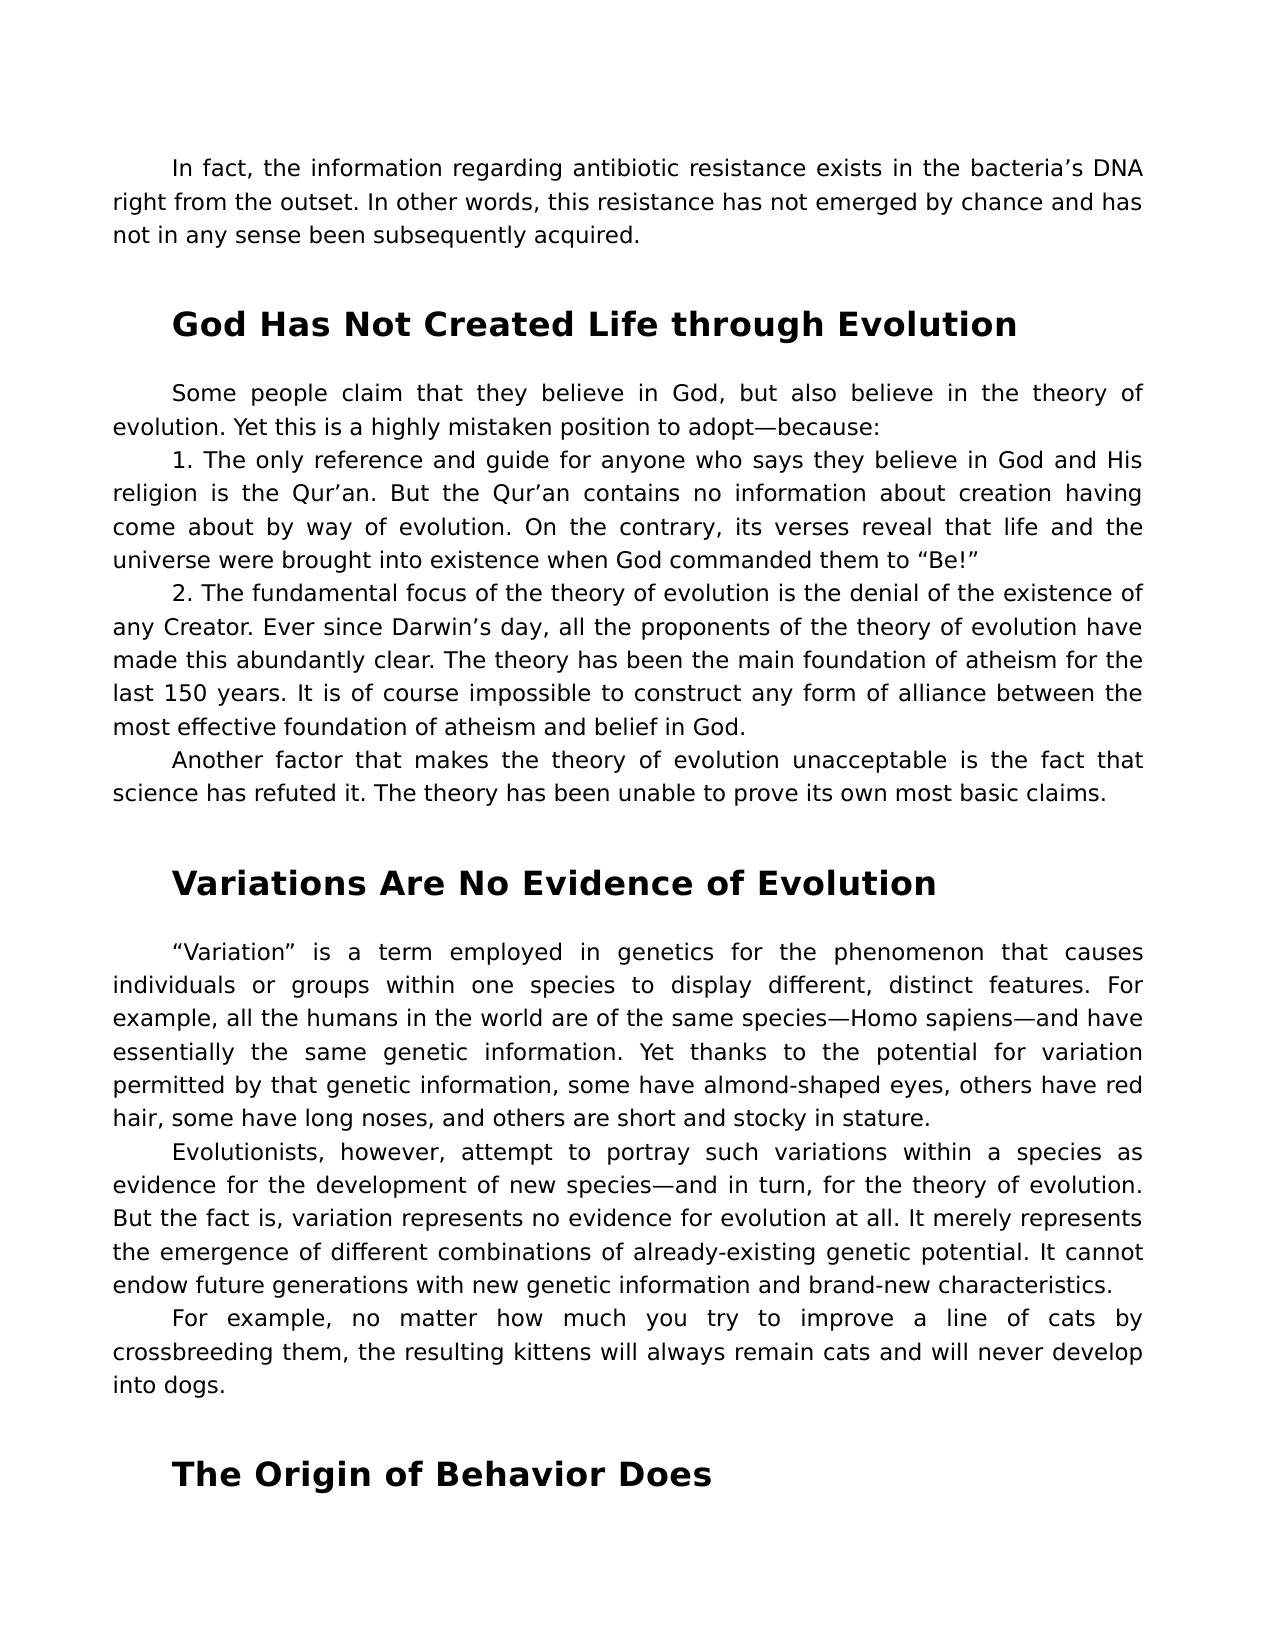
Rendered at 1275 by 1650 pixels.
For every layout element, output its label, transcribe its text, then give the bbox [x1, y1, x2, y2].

text God Has Not Created Life through Evolution [787, 317, 1145, 342]
text The Origin of Behavior Does [112, 1467, 327, 1492]
text The Origin of Behavior Does [323, 1467, 1145, 1492]
text In fact, the information regarding antibiotic resistance exists in the bacteria’s DNA right from the outset. In other words, this resistance has not emerged by chance and has not in any sense been subsequently acquired. [112, 150, 1145, 250]
text Another factor that makes the theory of evolution unacceptable is the fact that science has refuted it. The theory has been unable to prove its own most basic claims. [112, 742, 1145, 808]
text Some people claim that they believe in God, but also believe in the theory of evolution. Yet this is a highly mistaken position to adopt—because: [112, 375, 1145, 442]
text 1. The only reference and guide for anyone who says they believe in God and His religion is the Qur’an. But the Qur’an contains no information about creation having come about by way of evolution. On the contrary, its verses reveal that life and the universe were brought into existence when God commanded them to “Be!” [112, 442, 1145, 575]
text “Variation” is a term employed in genetics for the phenomenon that causes individuals or groups within one species to display different, distinct features. For example, all the humans in the world are of the same species—Homo sapiens—and have essentially the same genetic information. Yet thanks to the potential for variation permitted by that genetic information, some have almond-shaped eyes, others have red hair, some have long noses, and others are short and stocky in stature. [112, 933, 1145, 1133]
text For example, no matter how much you try to improve a line of cats by crossbreeding them, the resulting kittens will always remain cats and will never develop into dogs. [112, 1300, 1145, 1400]
text Variations Are No Evidence of Evolution [112, 875, 1145, 900]
text God Has Not Created Life through Evolution [112, 317, 791, 342]
text Evolutionists, however, attempt to portray such variations within a species as evidence for the development of new species—and in turn, for the theory of evolution. But the fact is, variation represents no evidence for evolution at all. It merely represents the emergence of different combinations of already-existing genetic potential. It cannot endow future generations with new genetic information and brand-new characteristics. [112, 1133, 1145, 1300]
text 2. The fundamental focus of the theory of evolution is the denial of the existence of any Creator. Ever since Darwin’s day, all the proponents of the theory of evolution have made this abundantly clear. The theory has been the main foundation of atheism for the last 150 years. It is of course impossible to construct any form of alliance between the most effective foundation of atheism and belief in God. [112, 575, 1145, 742]
